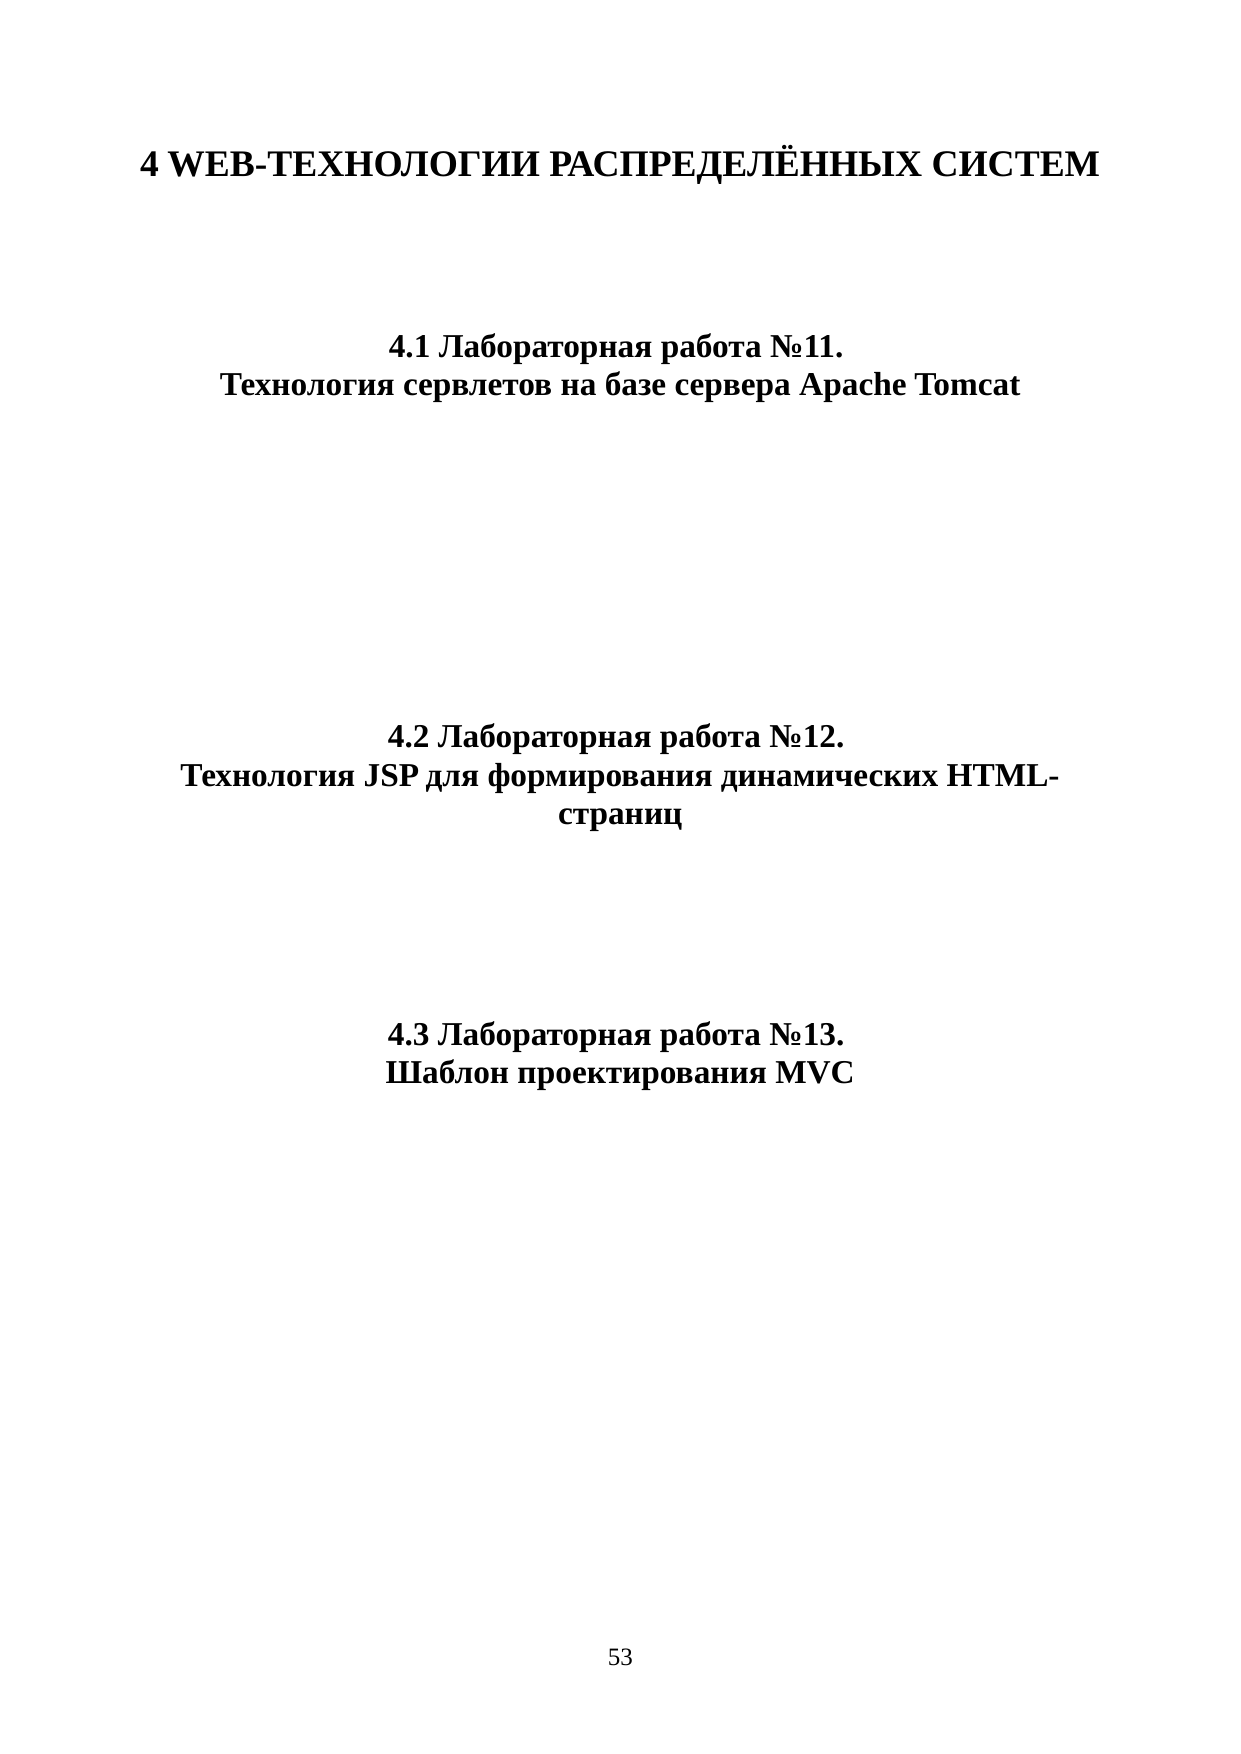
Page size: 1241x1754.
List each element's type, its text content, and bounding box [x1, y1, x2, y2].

subtitle 4.2 Лабораторная работа №12. Технология JSP для формирования динамических HTML-страниц [118, 717, 1122, 832]
subtitle 4.3 Лабораторная работа №13. Шаблон проектирования MVC [118, 1014, 1122, 1091]
subtitle 4.1 Лабораторная работа №11. Технология сервлетов на базе сервера Apache Tomcat [118, 326, 1122, 403]
subtitle 4 WEB-ТЕХНОЛОГИИ РАСПРЕДЕЛЁННЫХ СИСТЕМ [118, 142, 1122, 185]
